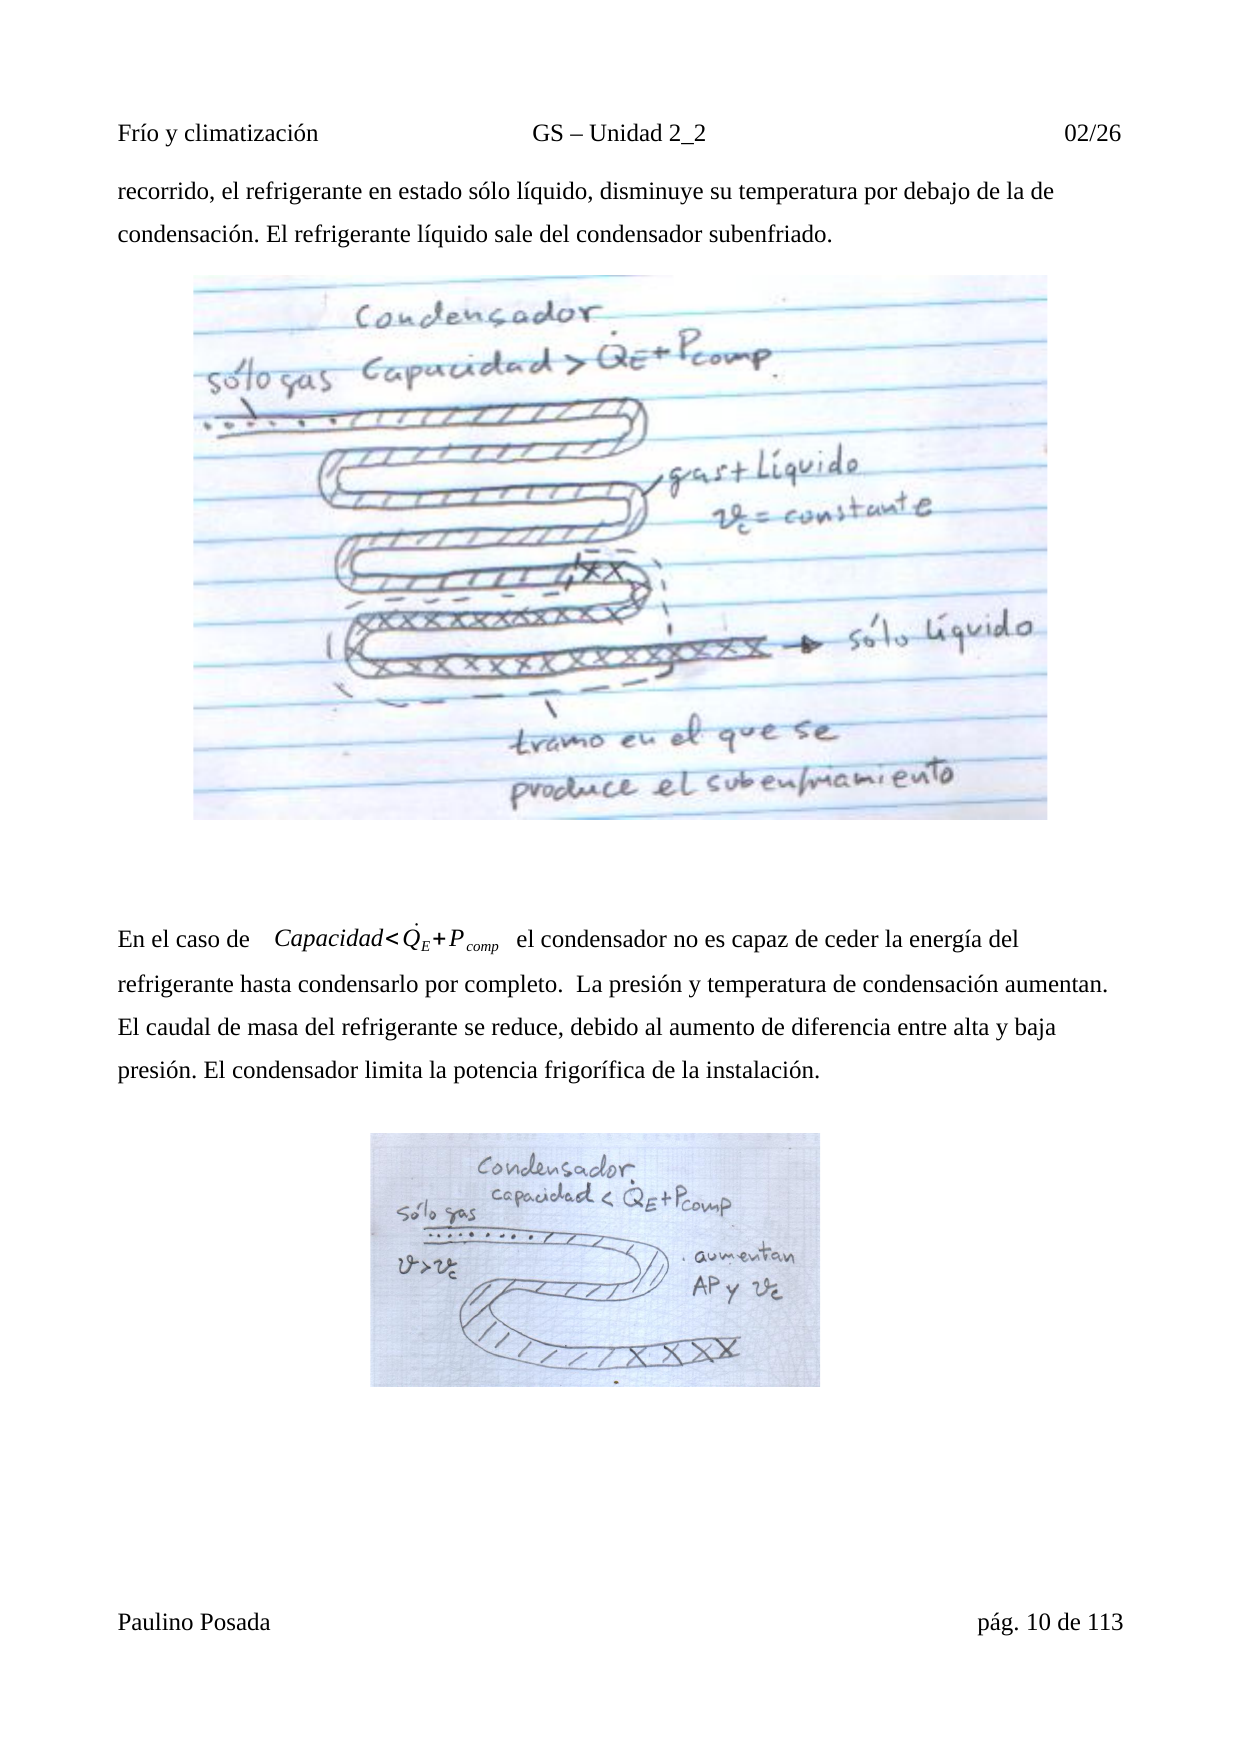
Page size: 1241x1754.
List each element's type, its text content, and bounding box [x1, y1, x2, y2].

text Si , el condensador está sobredimensionado y podría ceder más calor del que el refrigerante está aportando. El refrigerante entra en el condensador como gas a la temperatura de condensación y termina de condensar antes de llegar a la salida. Durante el último tramo del recorrido, el refrigerante en estado sólo líquido, disminuye su temperatura por debajo de la de condensación. El refrigerante líquido sale del condensador subenfriado. [117, 176, 1123, 248]
picture [193, 275, 1048, 820]
text En el caso de el condensador no es capaz de ceder la energía del refrigerante hasta condensarlo por completo. La presión y temperatura de condensación aumentan. El caudal de masa del refrigerante se reduce, debido al aumento de diferencia entre alta y baja presión. El condensador limita la potencia frigorífica de la instalación. [117, 923, 1123, 1084]
picture [370, 1133, 821, 1387]
